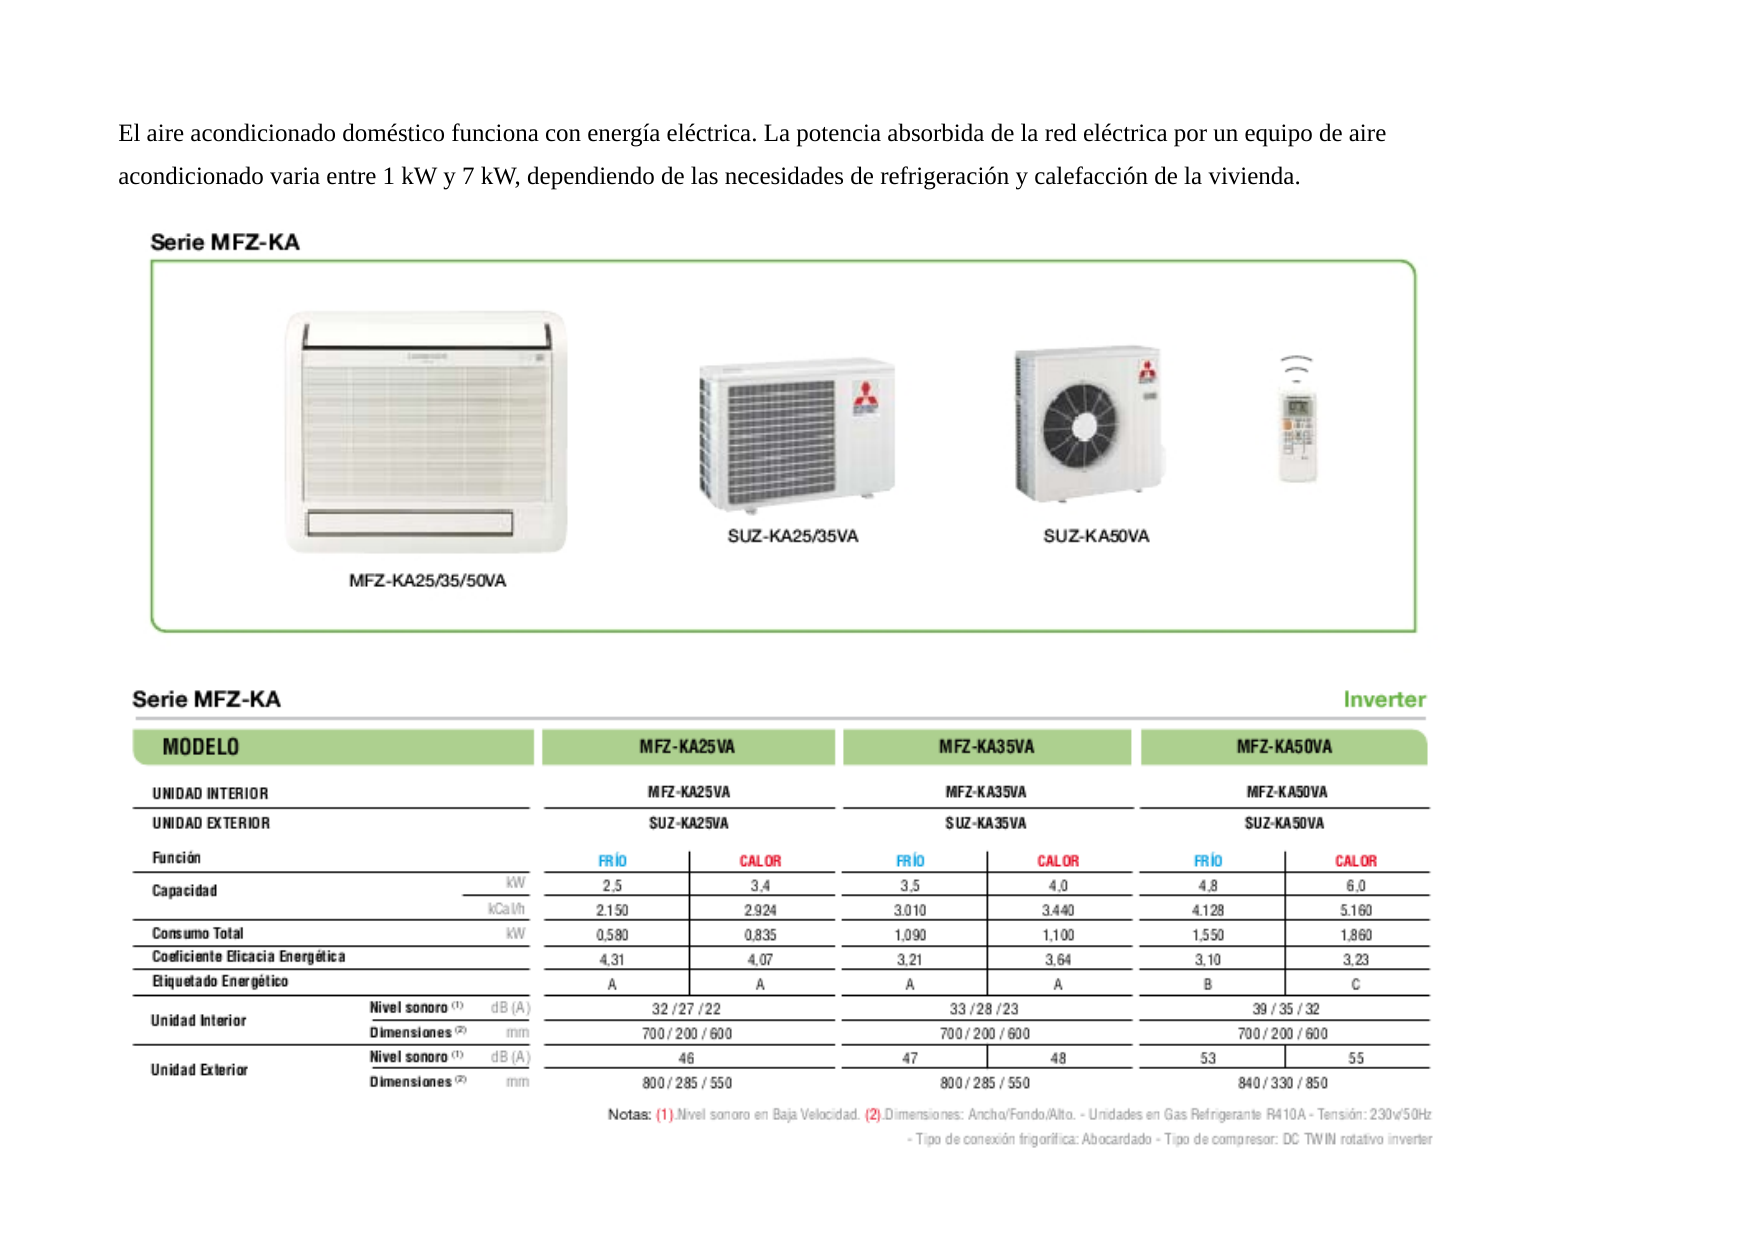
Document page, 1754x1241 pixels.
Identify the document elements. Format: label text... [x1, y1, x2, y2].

text El aire acondicionado doméstico funciona con energía eléctrica. La potencia absorbida de la red eléctrica por un equipo de aire [118, 118, 1636, 147]
text acondicionado varia entre 1 kW y 7 kW, dependiendo de las necesidades de refrigeración y calefacción de la vivienda. [118, 161, 1636, 190]
picture [118, 204, 1469, 1166]
